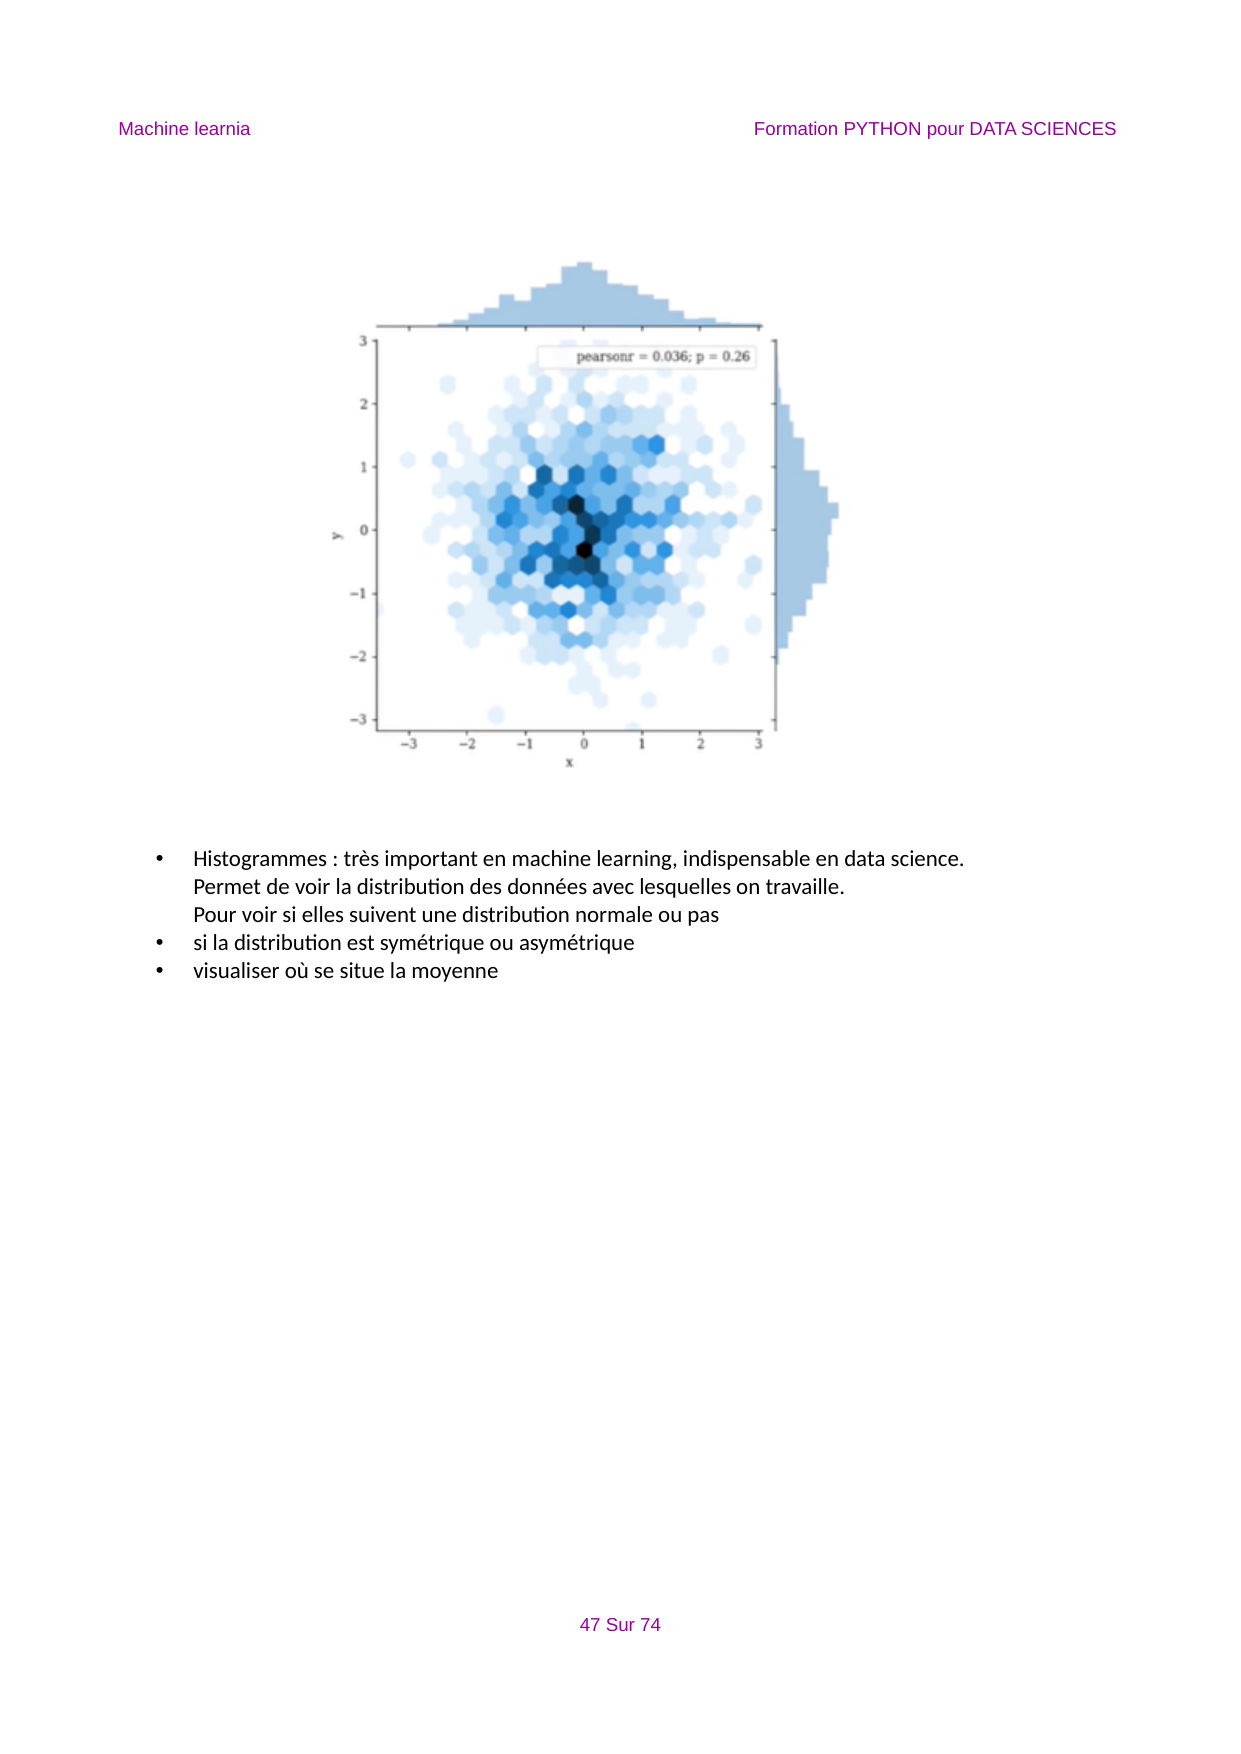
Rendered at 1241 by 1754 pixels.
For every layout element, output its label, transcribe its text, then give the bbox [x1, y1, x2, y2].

list si la distribution est symétrique ou asymétrique [156, 928, 1122, 956]
list visualiser où se situe la moyenne [156, 956, 1122, 984]
picture [287, 225, 953, 816]
list Histogrammes : très important en machine learning, indispensable en data science. Permet de voir la distribution des données avec lesquelles on travaille. Pour voir si elles suivent une distribution normale ou pas [156, 844, 1122, 928]
